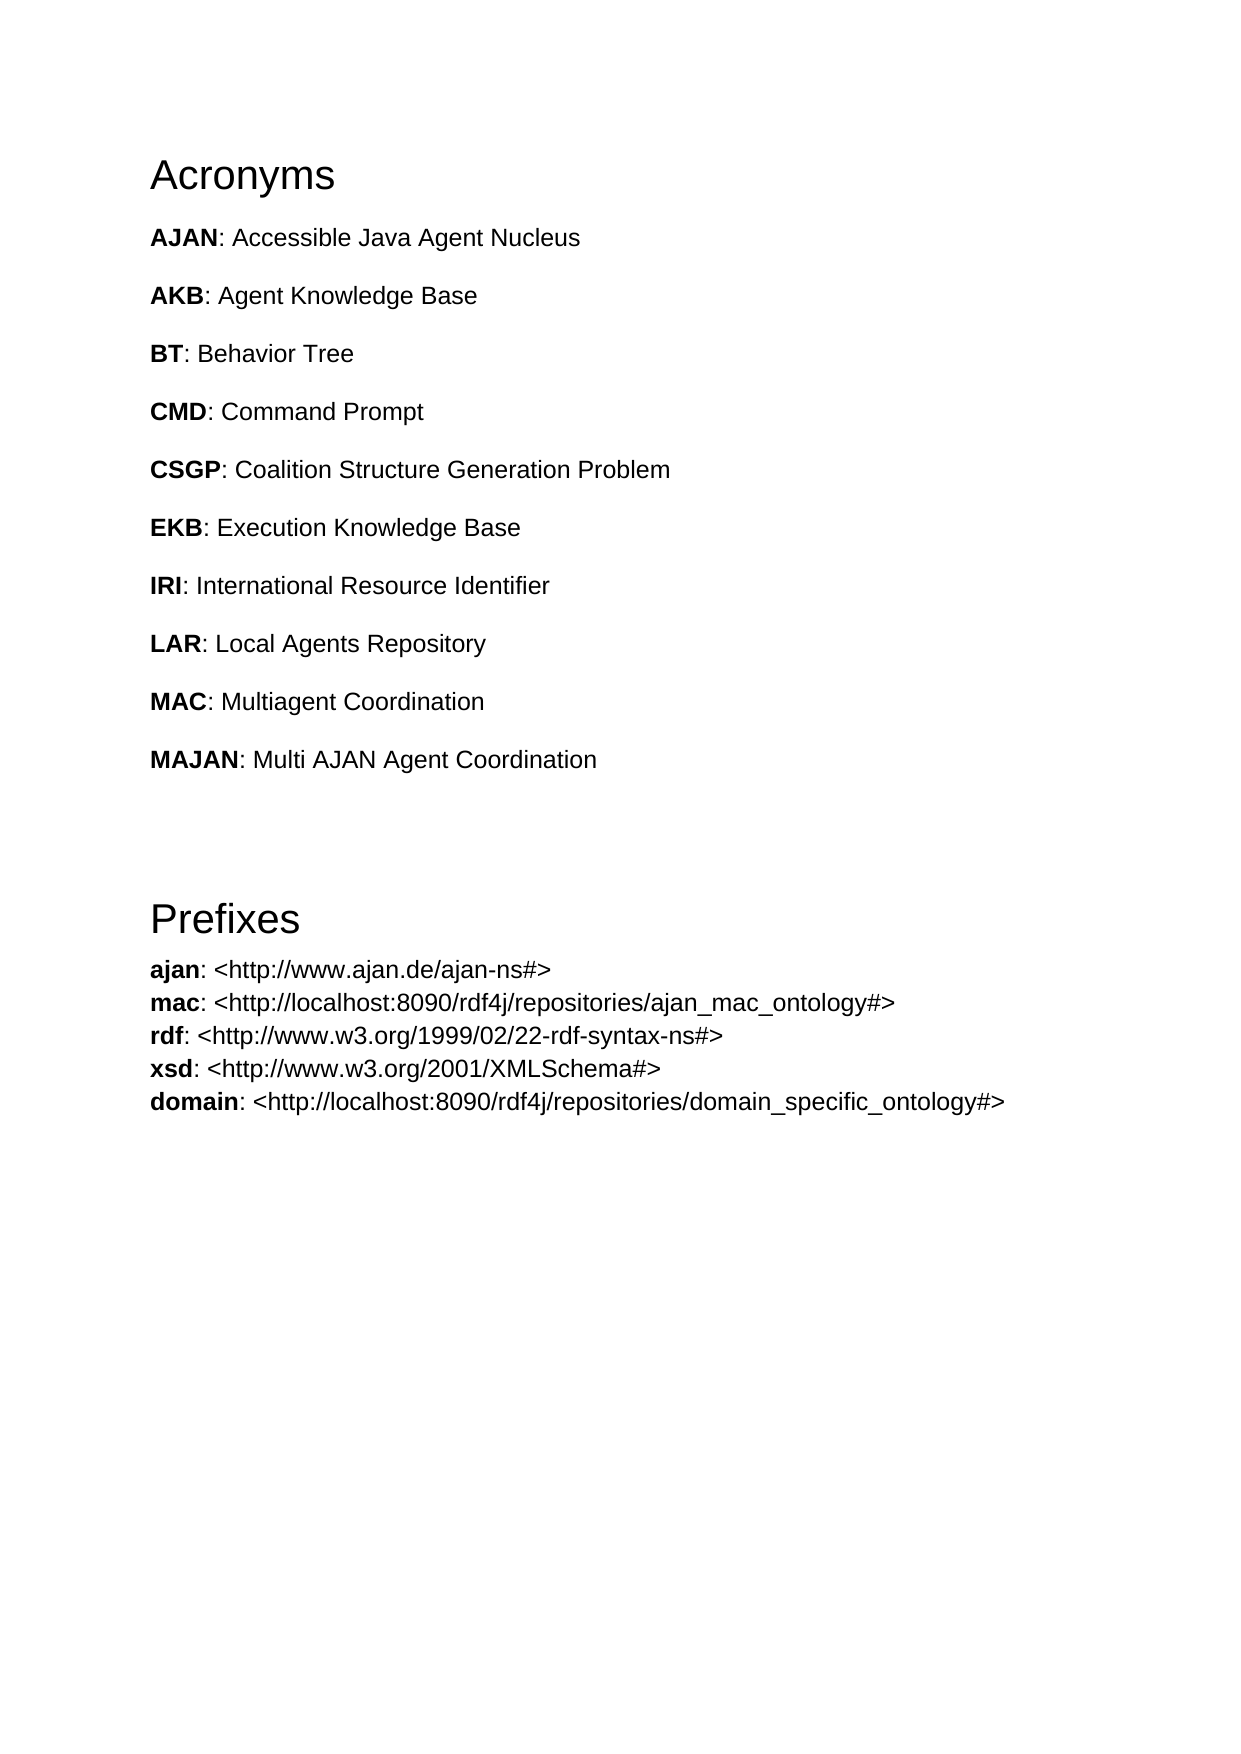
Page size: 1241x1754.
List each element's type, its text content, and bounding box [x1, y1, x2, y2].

text MAJAN: Multi AJAN Agent Coordination [150, 745, 1090, 774]
text xsd: <http://www.w3.org/2001/XMLSchema#> [150, 1054, 1090, 1083]
text EKB: Execution Knowledge Base [150, 513, 1090, 542]
text IRI: International Resource Identifier [150, 571, 1090, 600]
text CSGP: Coalition Structure Generation Problem [150, 455, 1090, 484]
text BT: Behavior Tree [150, 339, 1090, 368]
subtitle Prefixes [150, 895, 1090, 943]
text LAR: Local Agents Repository [150, 629, 1090, 658]
text rdf: <http://www.w3.org/1999/02/22-rdf-syntax-ns#> [150, 1021, 1090, 1050]
text AKB: Agent Knowledge Base [150, 281, 1090, 310]
text domain: <http://localhost:8090/rdf4j/repositories/domain_specific_ontology#> [150, 1087, 1090, 1116]
text MAC: Multiagent Coordination [150, 687, 1090, 716]
subtitle Acronyms [150, 150, 1090, 198]
text AJAN: Accessible Java Agent Nucleus [150, 223, 1090, 252]
text ajan: <http://www.ajan.de/ajan-ns#> [150, 955, 1090, 984]
text mac: <http://localhost:8090/rdf4j/repositories/ajan_mac_ontology#> [150, 988, 1090, 1017]
text CMD: Command Prompt [150, 397, 1090, 426]
